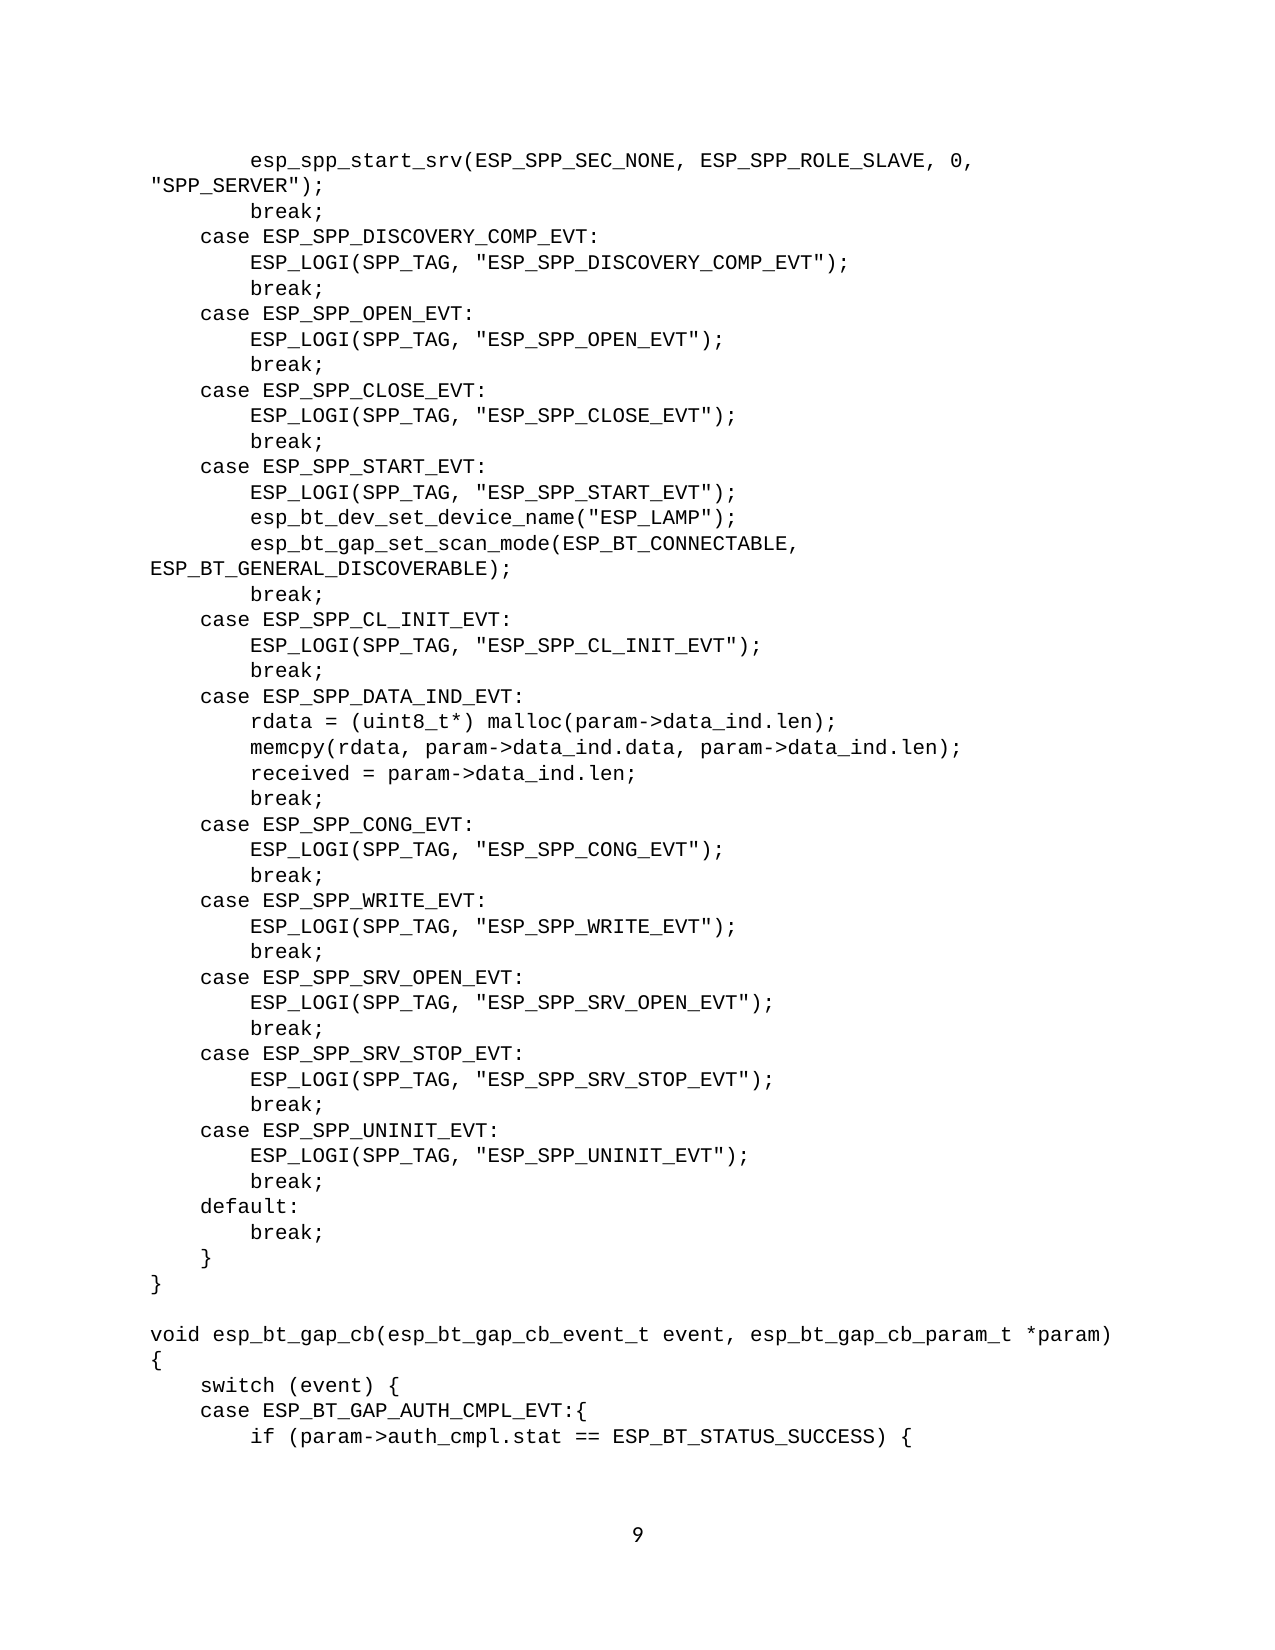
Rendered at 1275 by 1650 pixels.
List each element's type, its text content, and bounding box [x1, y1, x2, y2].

text break; [150, 1171, 1125, 1194]
text ESP_LOGI(SPP_TAG, "ESP_SPP_SRV_STOP_EVT"); [150, 1069, 1125, 1092]
text void esp_bt_gap_cb(esp_bt_gap_cb_event_t event, esp_bt_gap_cb_param_t *param) [150, 1324, 1125, 1348]
text case ESP_SPP_OPEN_EVT: [150, 303, 1125, 327]
text case ESP_BT_GAP_AUTH_CMPL_EVT:{ [150, 1401, 1125, 1424]
text break; [150, 864, 1125, 888]
text esp_bt_dev_set_device_name("ESP_LAMP"); [150, 507, 1125, 531]
text default: [150, 1196, 1125, 1220]
text esp_spp_start_srv(ESP_SPP_SEC_NONE, ESP_SPP_ROLE_SLAVE, 0, "SPP_SERVER"); [150, 150, 1125, 199]
text case ESP_SPP_START_EVT: [150, 456, 1125, 480]
text case ESP_SPP_CLOSE_EVT: [150, 380, 1125, 403]
text ESP_LOGI(SPP_TAG, "ESP_SPP_CL_INIT_EVT"); [150, 635, 1125, 658]
text if (param->auth_cmpl.stat == ESP_BT_STATUS_SUCCESS) { [150, 1426, 1125, 1450]
text ESP_LOGI(SPP_TAG, "ESP_SPP_OPEN_EVT"); [150, 329, 1125, 352]
text break; [150, 1222, 1125, 1246]
text } [150, 1247, 1125, 1271]
text break; [150, 278, 1125, 301]
text break; [150, 431, 1125, 454]
text ESP_LOGI(SPP_TAG, "ESP_SPP_CONG_EVT"); [150, 839, 1125, 863]
text case ESP_SPP_DISCOVERY_COMP_EVT: [150, 227, 1125, 250]
text break; [150, 201, 1125, 225]
text case ESP_SPP_CL_INIT_EVT: [150, 609, 1125, 633]
text break; [150, 660, 1125, 684]
text case ESP_SPP_SRV_OPEN_EVT: [150, 967, 1125, 990]
text break; [150, 584, 1125, 607]
text ESP_LOGI(SPP_TAG, "ESP_SPP_START_EVT"); [150, 482, 1125, 505]
text ESP_LOGI(SPP_TAG, "ESP_SPP_SRV_OPEN_EVT"); [150, 992, 1125, 1016]
text } [150, 1273, 1125, 1297]
text rdata = (uint8_t*) malloc(param->data_ind.len); [150, 711, 1125, 735]
text ESP_LOGI(SPP_TAG, "ESP_SPP_DISCOVERY_COMP_EVT"); [150, 252, 1125, 276]
text ESP_LOGI(SPP_TAG, "ESP_SPP_CLOSE_EVT"); [150, 405, 1125, 429]
text break; [150, 1094, 1125, 1118]
text case ESP_SPP_SRV_STOP_EVT: [150, 1043, 1125, 1067]
text case ESP_SPP_UNINIT_EVT: [150, 1120, 1125, 1143]
text case ESP_SPP_DATA_IND_EVT: [150, 686, 1125, 709]
text case ESP_SPP_CONG_EVT: [150, 813, 1125, 837]
text esp_bt_gap_set_scan_mode(ESP_BT_CONNECTABLE, ESP_BT_GENERAL_DISCOVERABLE); [150, 533, 1125, 582]
text memcpy(rdata, param->data_ind.data, param->data_ind.len); [150, 737, 1125, 761]
text ESP_LOGI(SPP_TAG, "ESP_SPP_UNINIT_EVT"); [150, 1145, 1125, 1169]
text break; [150, 788, 1125, 812]
text break; [150, 354, 1125, 378]
text received = param->data_ind.len; [150, 762, 1125, 786]
text break; [150, 1018, 1125, 1041]
text ESP_LOGI(SPP_TAG, "ESP_SPP_WRITE_EVT"); [150, 916, 1125, 939]
text { [150, 1349, 1125, 1373]
text switch (event) { [150, 1375, 1125, 1399]
text case ESP_SPP_WRITE_EVT: [150, 890, 1125, 914]
text break; [150, 941, 1125, 965]
